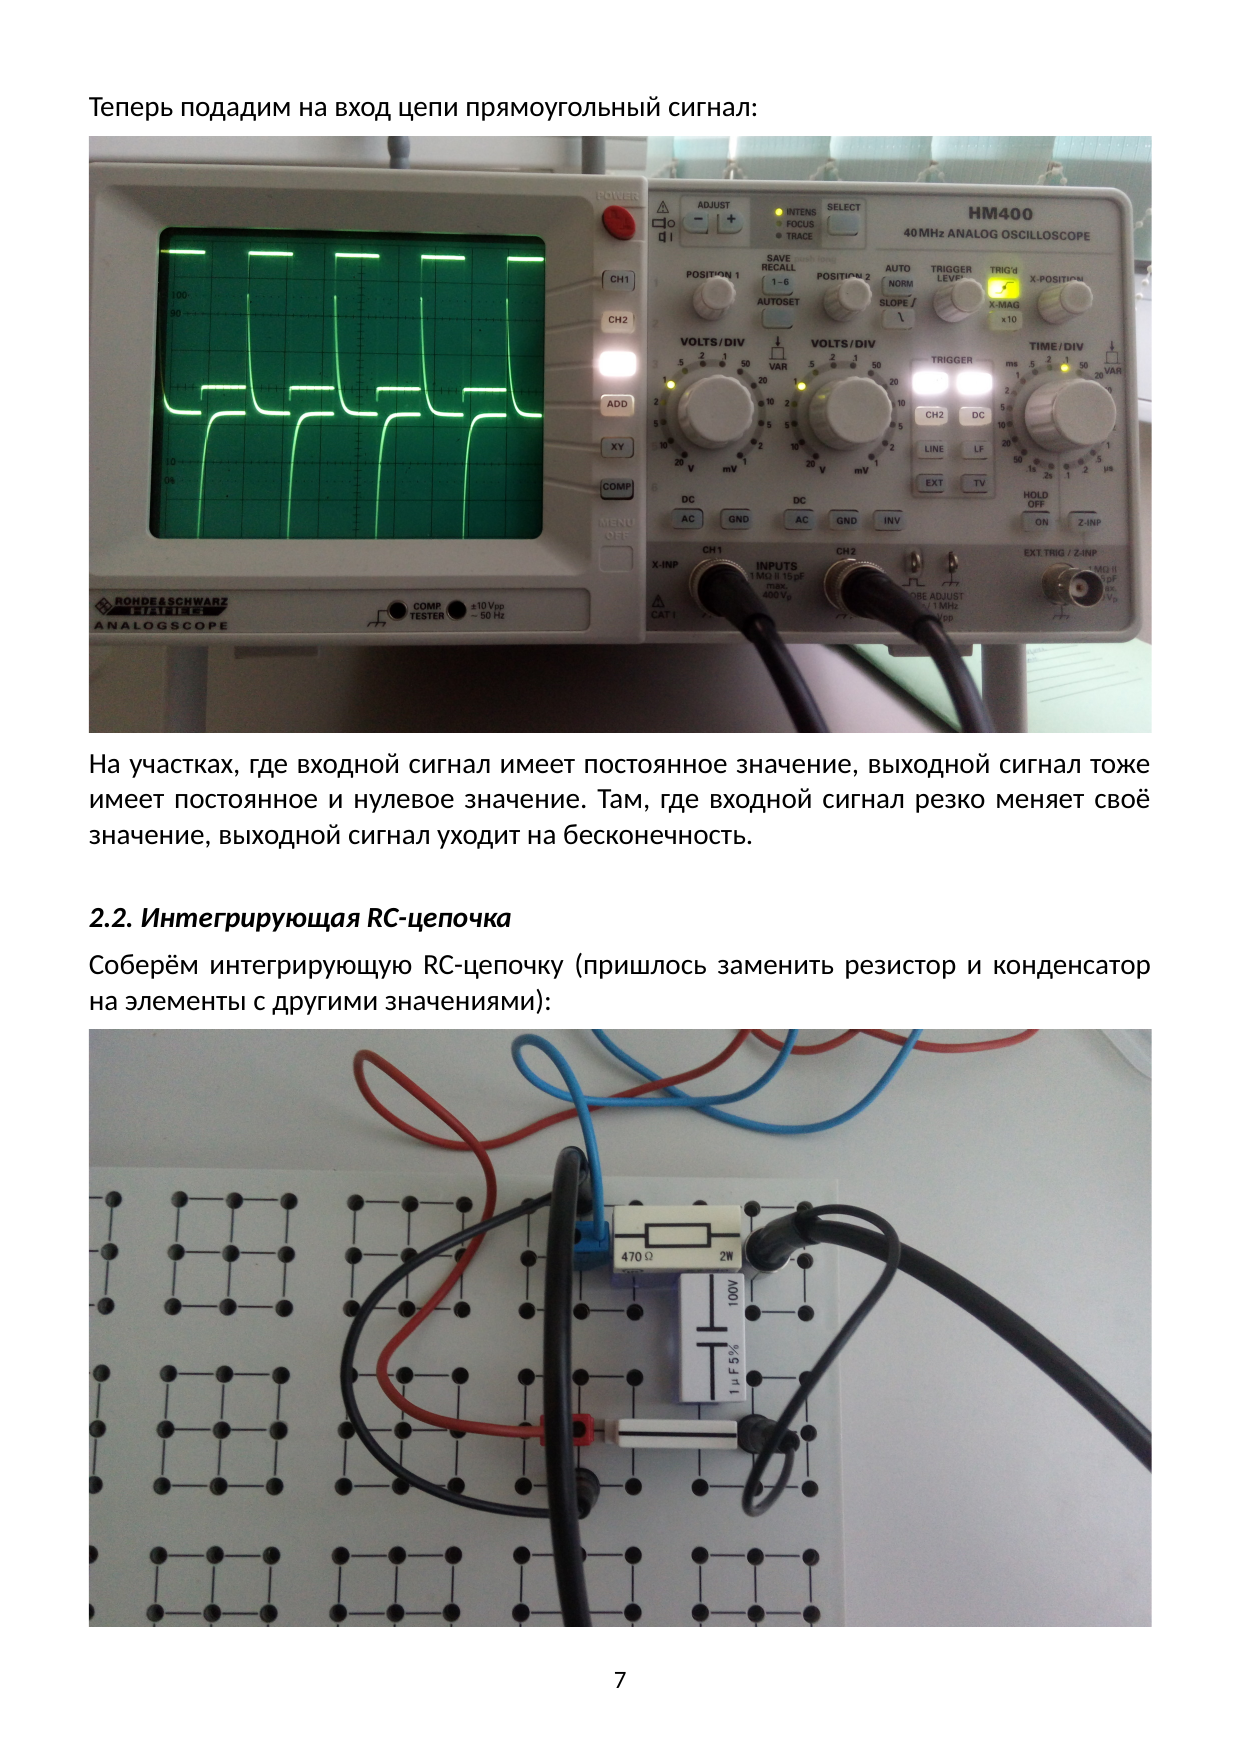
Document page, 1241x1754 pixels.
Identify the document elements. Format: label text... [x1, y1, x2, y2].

picture [88, 1029, 1152, 1627]
text Соберём интегрирующую RC-цепочку (пришлось заменить резистор и конденсатор на элементы с другими значениями): [88, 946, 1152, 1017]
picture [88, 136, 1152, 733]
text Теперь подадим на вход цепи прямоугольный сигнал: [88, 88, 1152, 124]
text На участках, где входной сигнал имеет постоянное значение, выходной сигнал тоже имеет постоянное и нулевое значение. Там, где входной сигнал резко меняет своё значение, выходной сигнал уходит на бесконечность. [88, 745, 1152, 852]
subtitle 2.2. Интегрирующая RC-цепочка [88, 899, 1152, 934]
